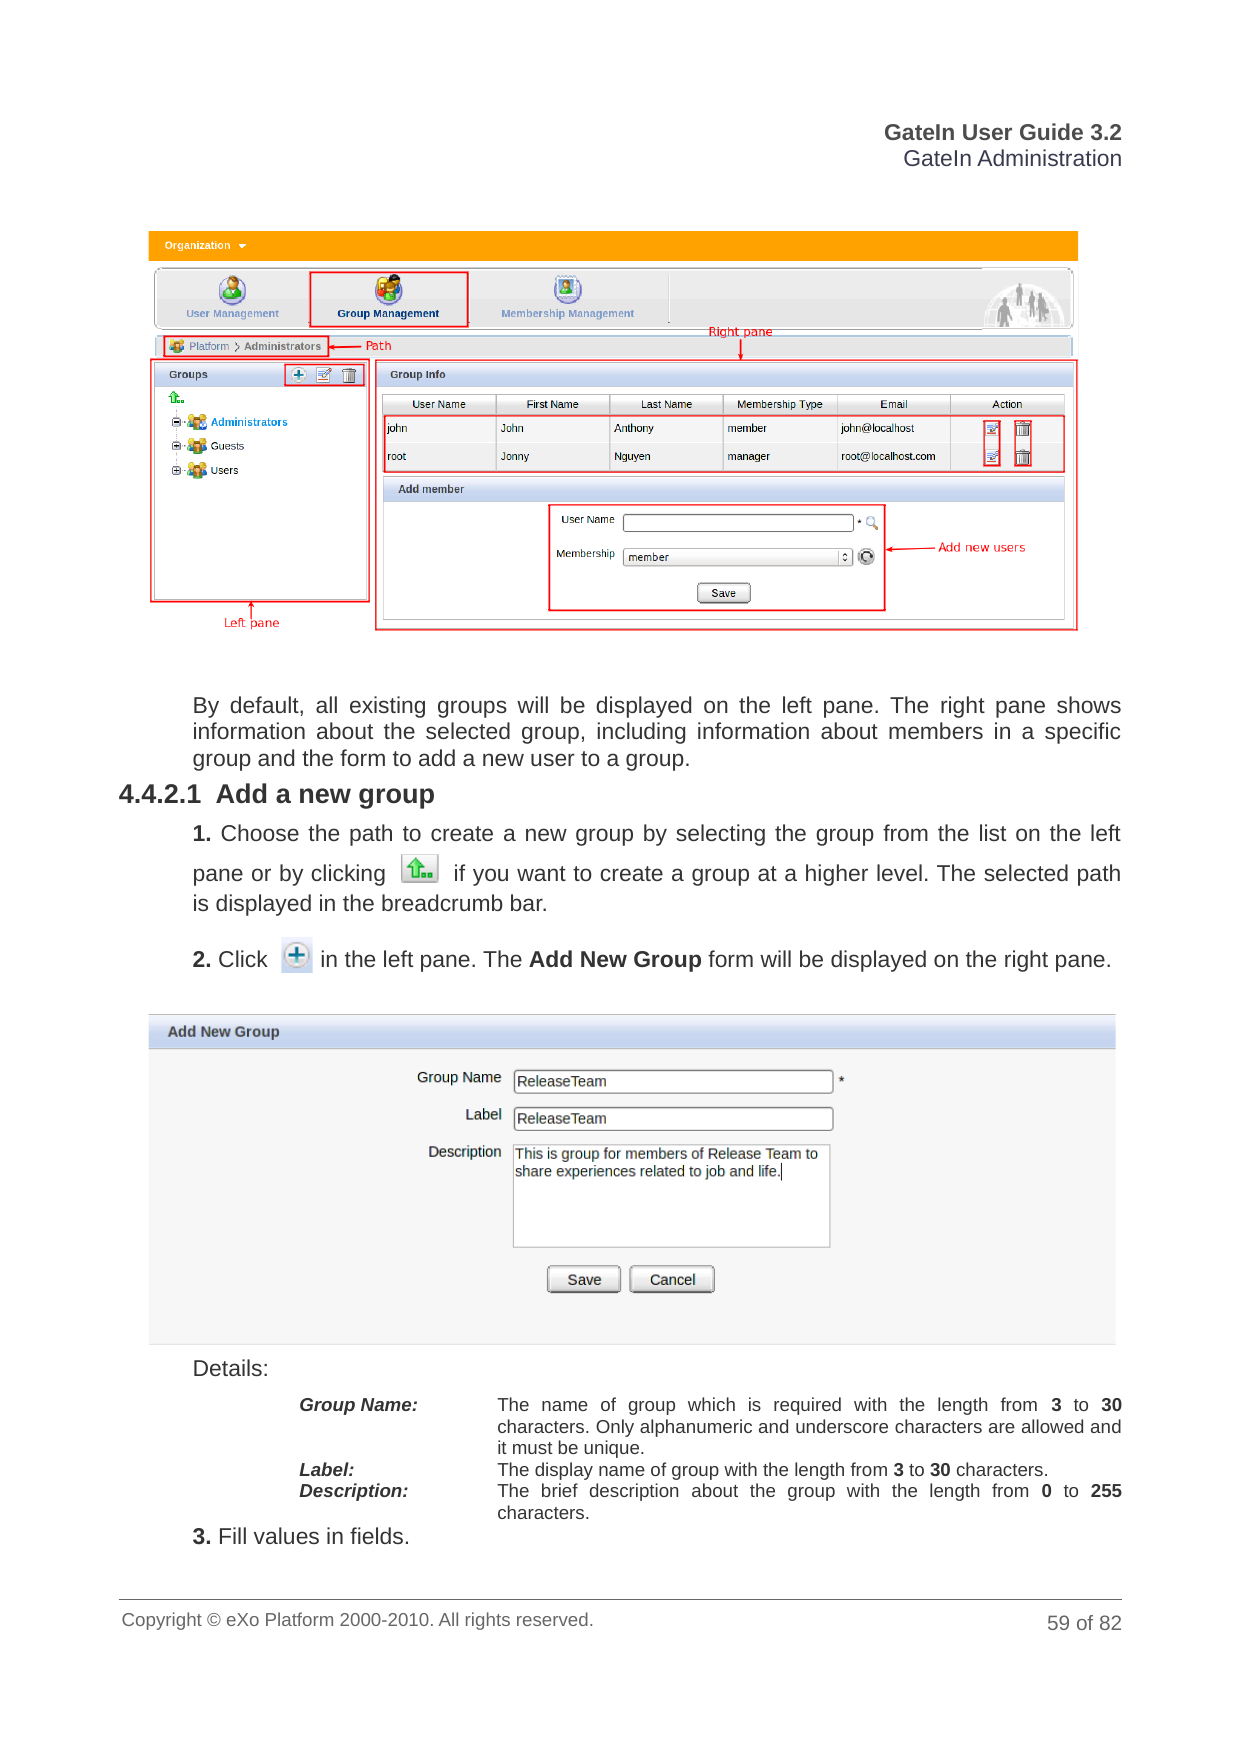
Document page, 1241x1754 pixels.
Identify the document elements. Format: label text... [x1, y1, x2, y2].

text By default, all existing groups will be displayed on the left pane. The right pane shows information about the selected group, including information about members in a specific group and the form to add a new user to a group. [192, 692, 1122, 771]
list 3. Fill values in fields. [155, 1523, 1122, 1550]
list 2. Click in the left pane. The Add New Group form will be displayed on the right pane. [155, 929, 1122, 980]
picture [401, 854, 439, 883]
picture [148, 1012, 1116, 1348]
text Description: The brief description about the group with the length from 0 to 255 characters. [299, 1480, 1122, 1523]
list Details: [155, 1005, 1122, 1381]
list 1. Choose the path to create a new group by selecting the group from the list on the left pane or by clicking if you want to create a group at a higher level. The selected path is displayed in the breadcrumb bar. [155, 820, 1122, 916]
text Group Name: The name of group which is required with the length from 3 to 30 characters. Only alphanumeric and underscore characters are allowed and it must be unique. [299, 1394, 1122, 1459]
subtitle Add a new group [118, 778, 1122, 810]
picture [148, 231, 1079, 632]
picture [281, 937, 313, 973]
text Label: The display name of group with the length from 3 to 30 characters. [299, 1459, 1122, 1480]
